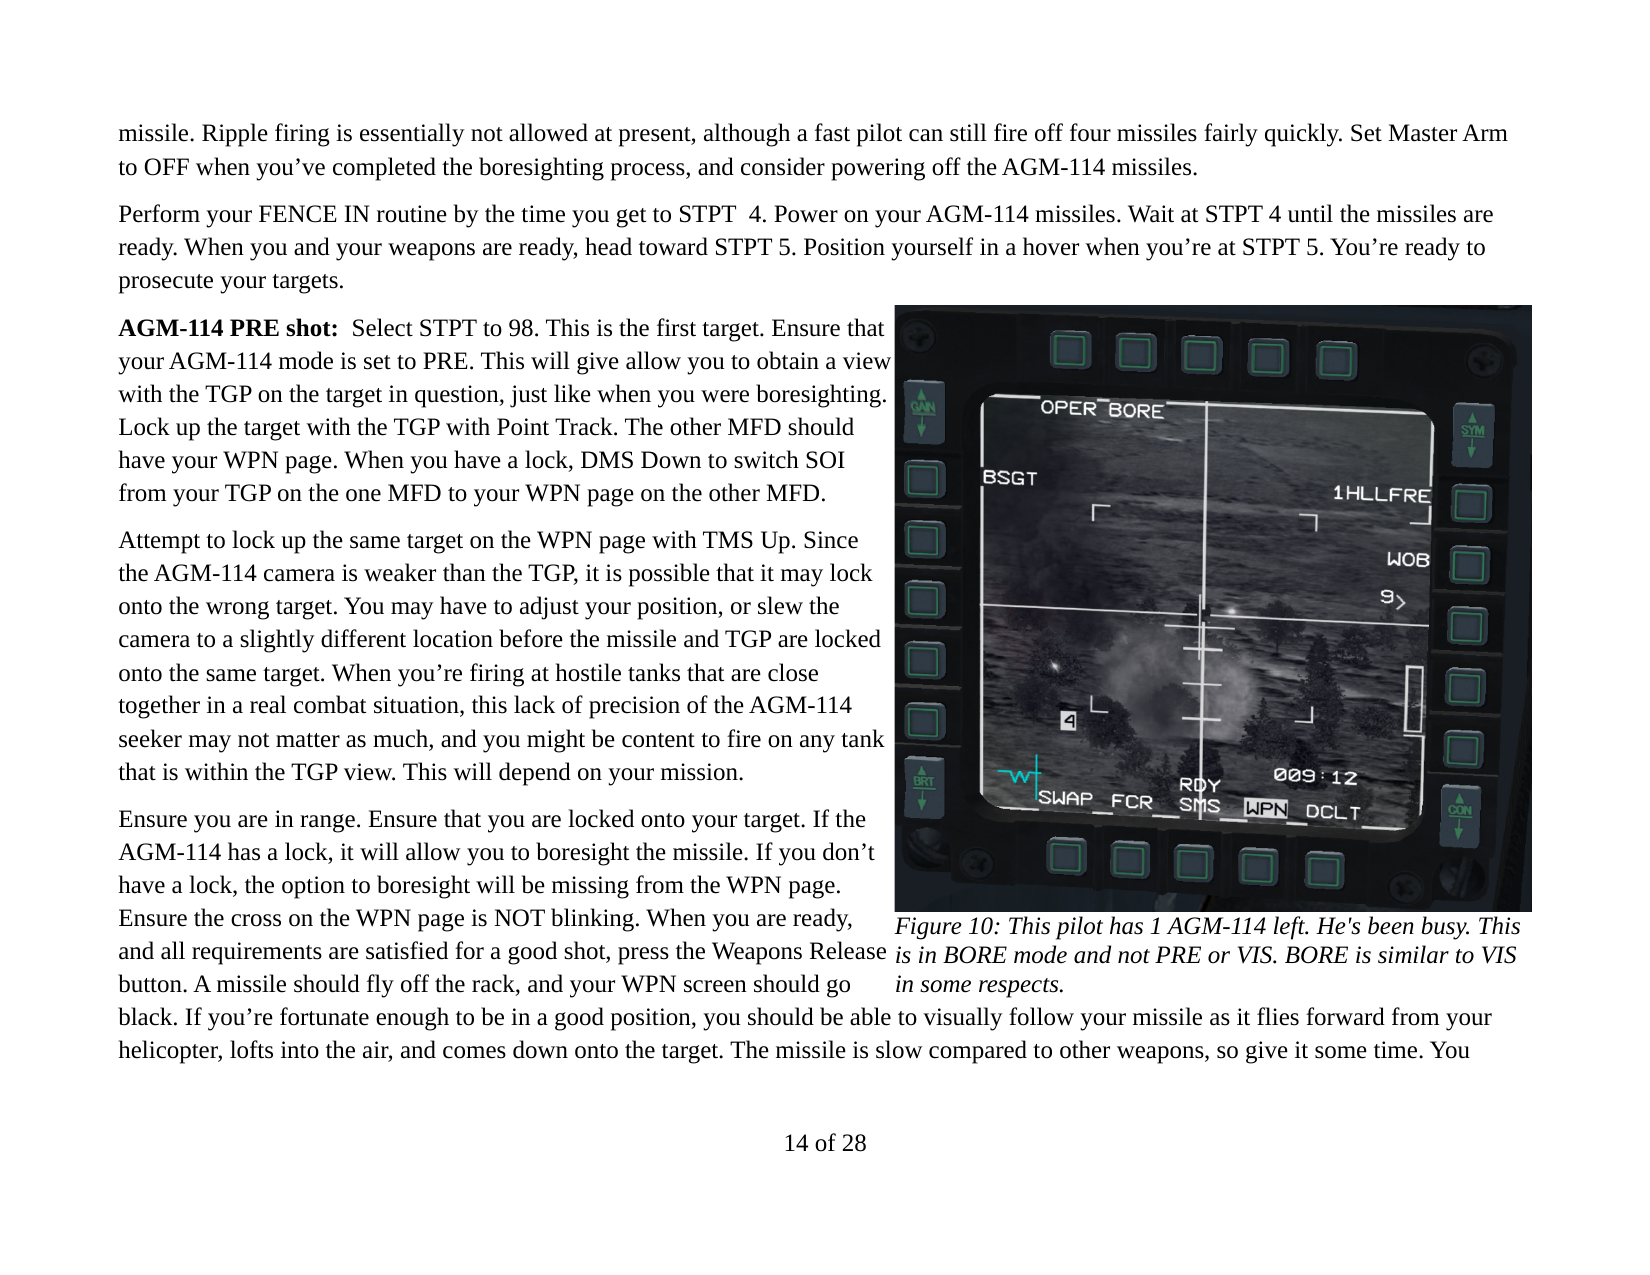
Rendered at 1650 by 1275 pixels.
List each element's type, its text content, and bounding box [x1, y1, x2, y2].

text Figure 10: This pilot has 1 AGM-114 left. He's been busy. This is in BORE mode and not PRE or VIS. BORE is similar to VIS in some respects. [894, 912, 1532, 998]
text Ensure you are in range. Ensure that you are locked onto your target. If the AGM-114 has a lock, it will allow you to boresight the missile. If you don’t have a lock, the option to boresight will be missing from the WPN page. Ensure the cross on the WPN page is NOT blinking. When you are ready, and all requirements are satisfied for a good shot, press the Weapons Release button. A missile should fly off the rack, and your WPN screen should go black. If you’re fortunate enough to be in a good position, you should be able to visually follow your missile as it flies forward from your helicopter, lofts into the air, and comes down onto the target. The missile is slow compared to other weapons, so give it some time. You [118, 804, 1532, 1064]
text AGM-114 PRE shot: Select STPT to 98. This is the first target. Ensure that your AGM-114 mode is set to PRE. This will give allow you to obtain a view with the TGP on the target in question, just like when you were boresighting. Lock up the target with the TGP with Point Track. The other MFD should have your WPN page. When you have a lock, DMS Down to switch SOI from your TGP on the one MFD to your WPN page on the other MFD. [118, 313, 894, 507]
text missile. Ripple firing is essentially not allowed at present, although a fast pilot can still fire off four missiles fairly quickly. Set Master Arm to OFF when you’ve completed the boresighting process, and consider powering off the AGM-114 missiles. [118, 118, 1532, 180]
text Attempt to lock up the same target on the WPN page with TMS Up. Since the AGM-114 camera is weaker than the TGP, it is possible that it may lock onto the wrong target. You may have to adjust your position, or slew the camera to a slightly different location before the missile and TGP are locked onto the same target. When you’re firing at hostile tanks that are close together in a real combat situation, this lack of precision of the AGM-114 seeker may not matter as much, and you might be content to fire on any tank that is within the TGP view. This will depend on your mission. [118, 526, 894, 785]
text Perform your FENCE IN routine by the time you get to STPT 4. Power on your AGM-114 missiles. Wait at STPT 4 until the missiles are ready. When you and your weapons are ready, head toward STPT 5. Position yourself in a hover when you’re at STPT 5. You’re ready to prosecute your targets. [118, 199, 1532, 294]
picture [894, 305, 1532, 912]
